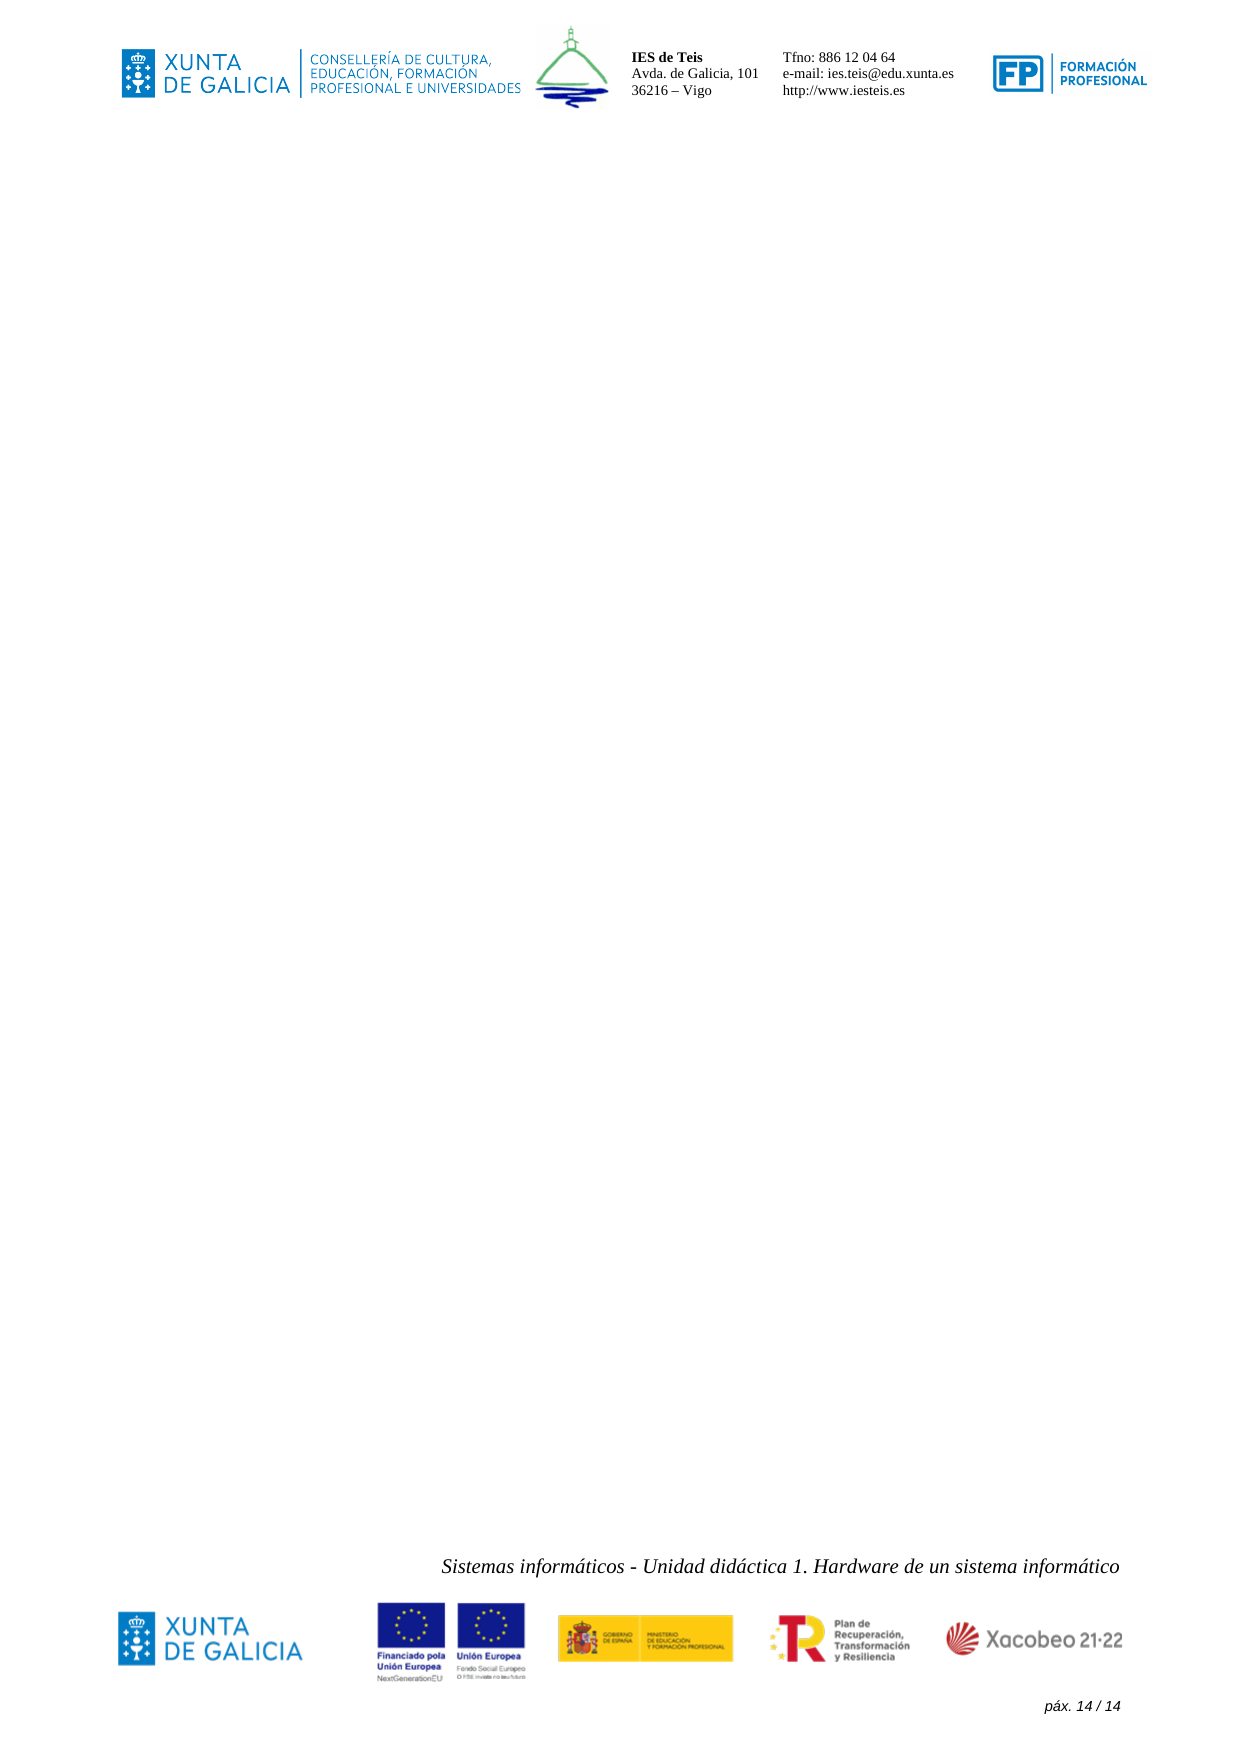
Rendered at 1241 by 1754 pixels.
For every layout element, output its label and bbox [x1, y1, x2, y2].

picture [118, 1592, 1123, 1688]
picture [534, 25, 611, 110]
picture [121, 49, 521, 98]
picture [989, 50, 1153, 97]
